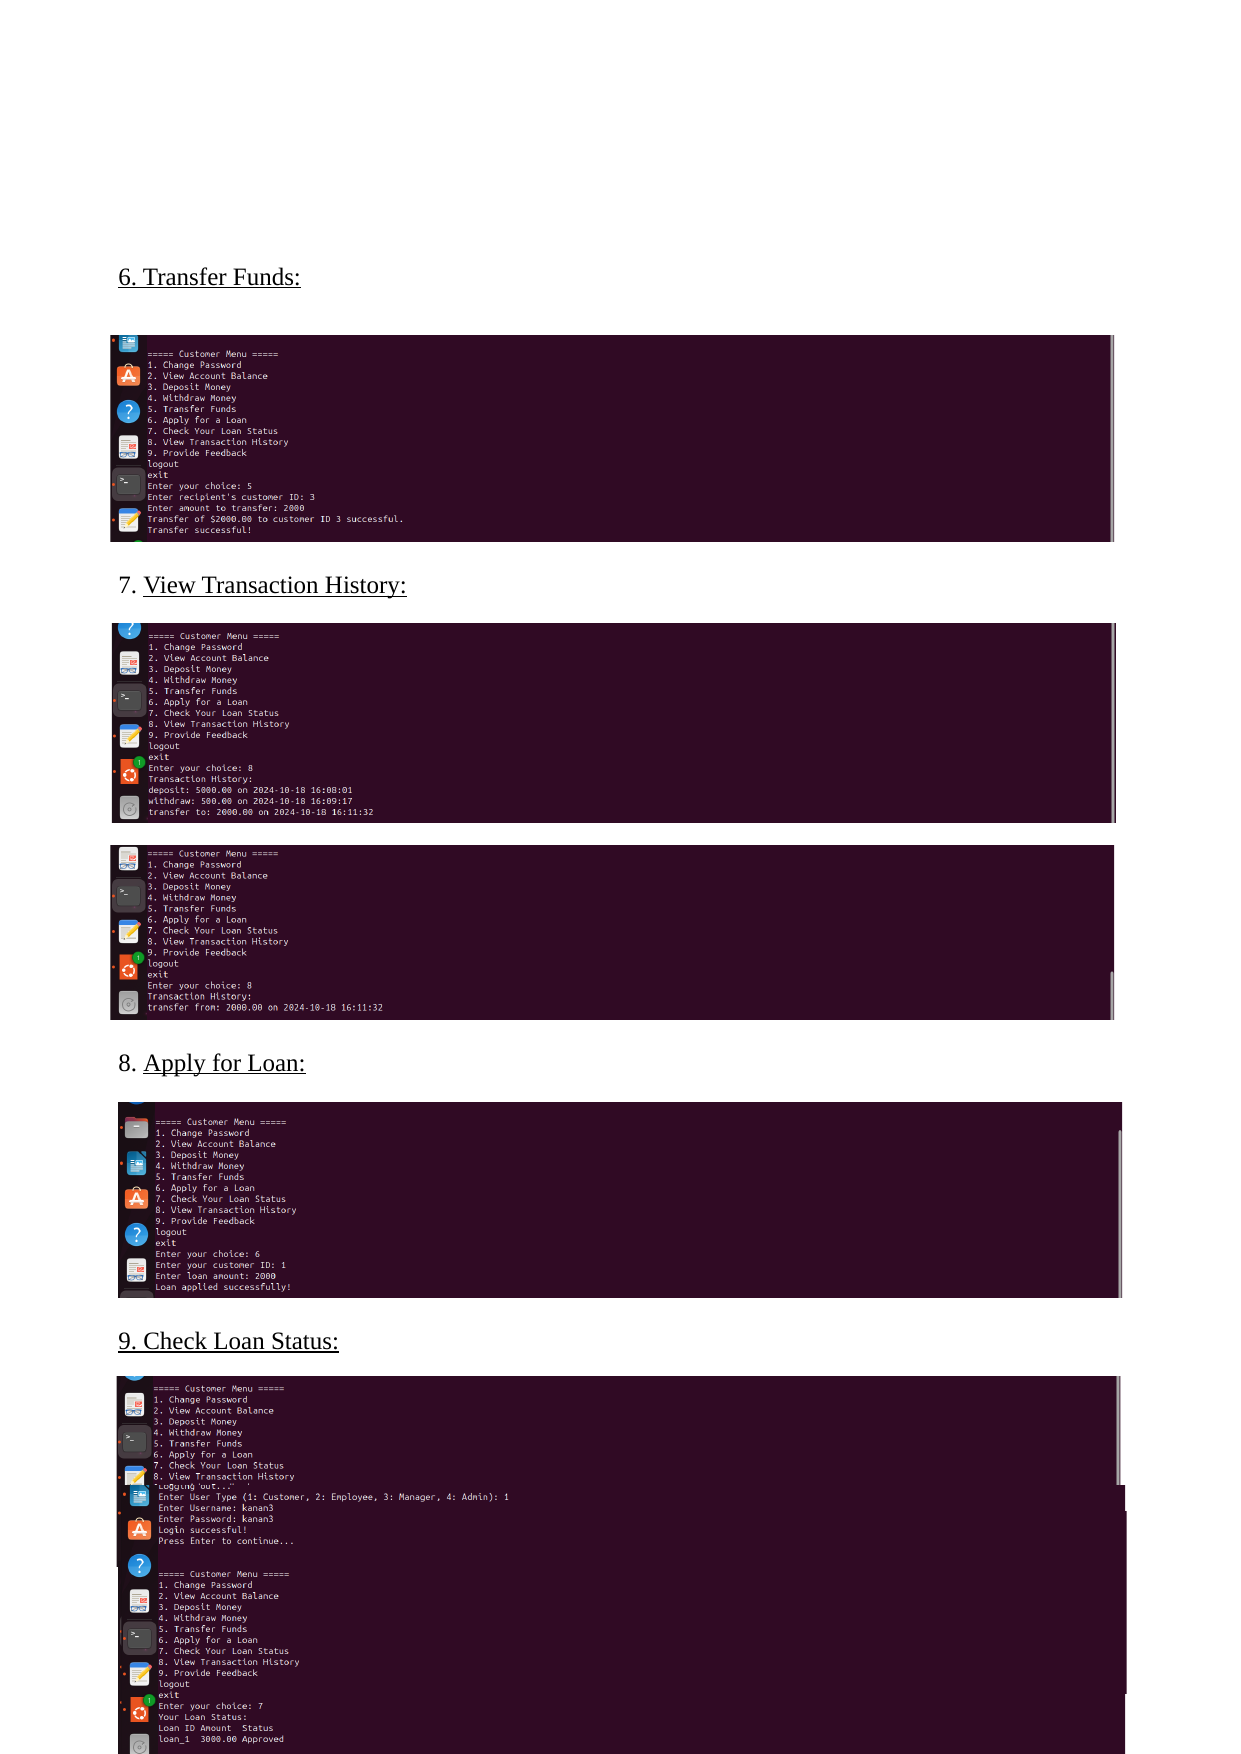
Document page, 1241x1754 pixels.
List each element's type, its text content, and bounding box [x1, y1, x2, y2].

text 8. Apply for Loan: [118, 599, 1122, 1077]
text 6. Transfer Funds: [118, 262, 1122, 291]
picture [116, 1376, 1127, 1754]
picture [110, 335, 1115, 542]
text 9. Check Loan Status: [118, 1326, 1122, 1355]
picture [110, 845, 1115, 1020]
picture [111, 623, 1116, 823]
text 7. View Transaction History: [118, 571, 1122, 599]
picture [118, 1102, 1123, 1255]
